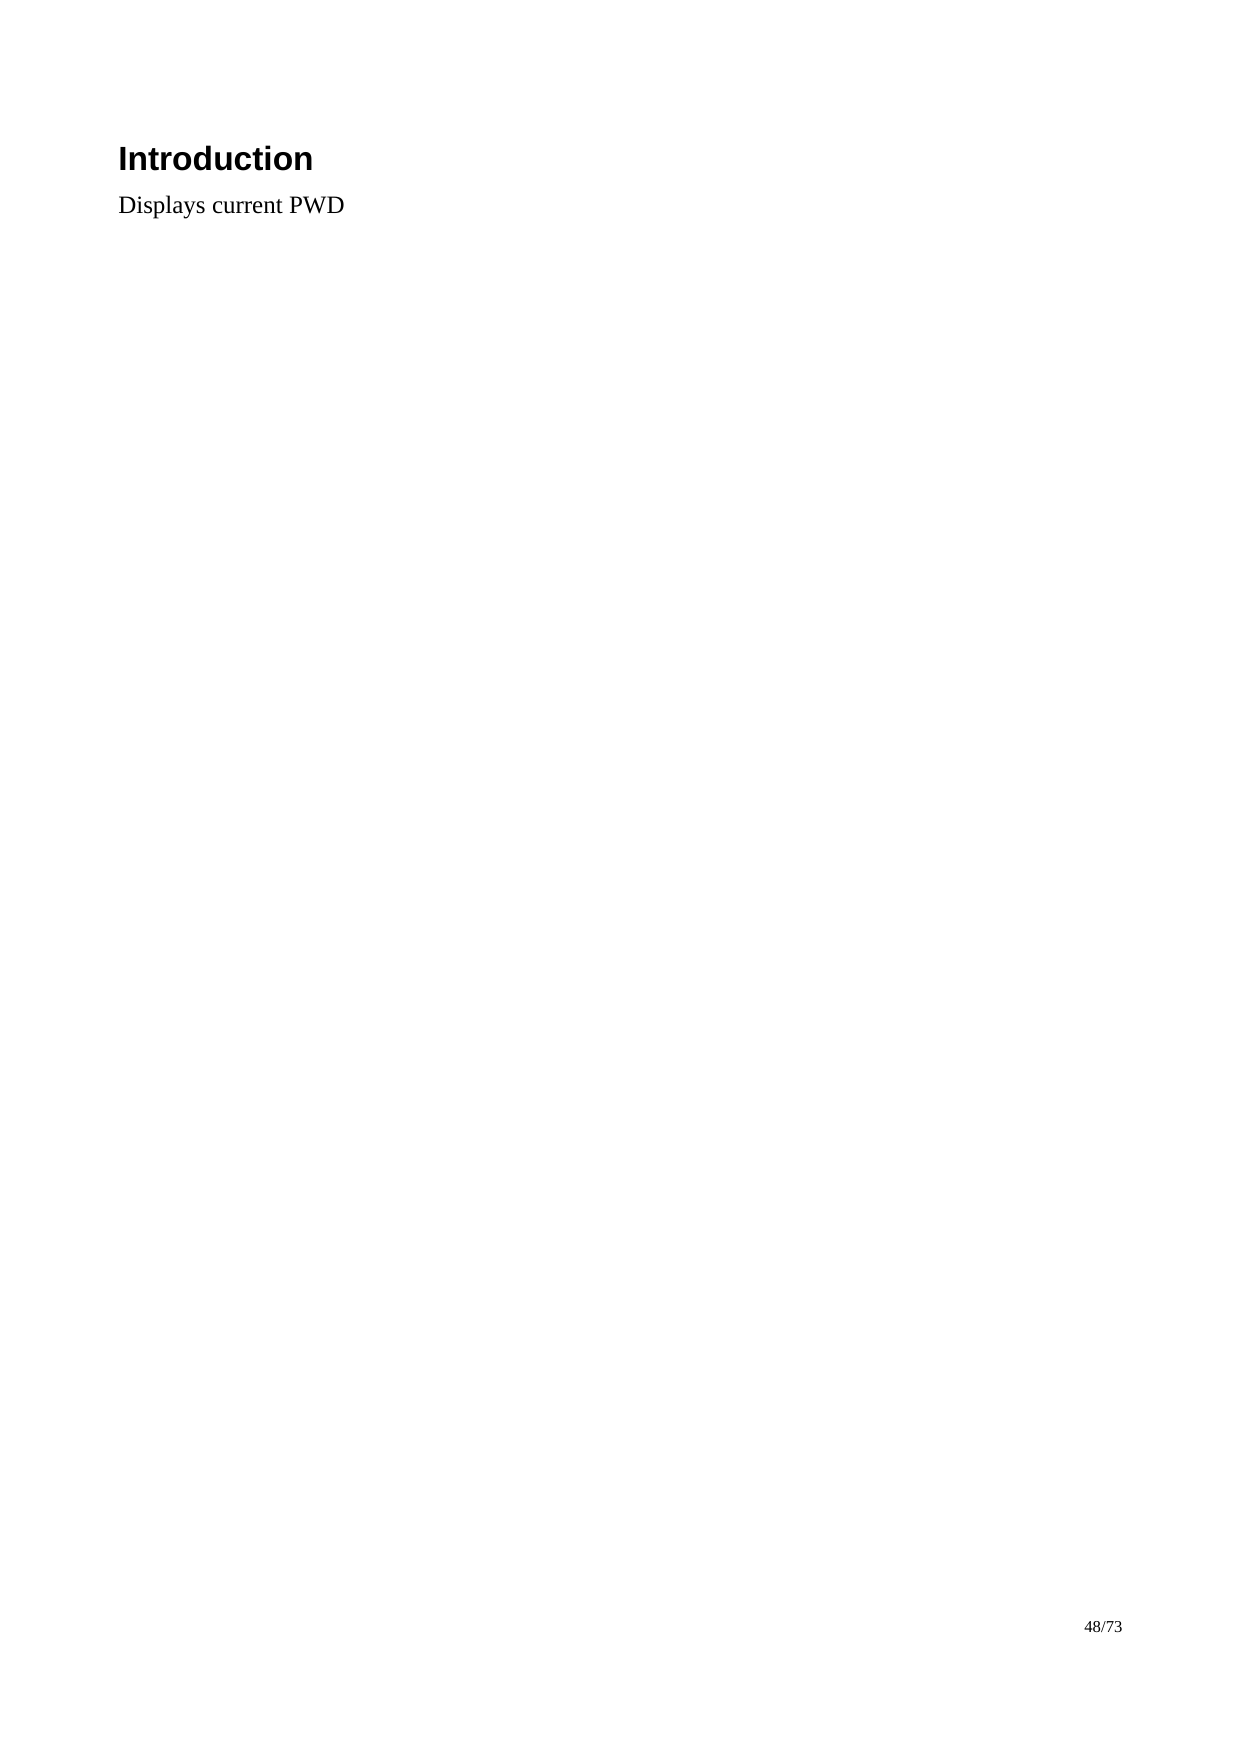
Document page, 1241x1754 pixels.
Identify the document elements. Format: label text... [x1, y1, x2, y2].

subtitle Introduction [118, 139, 1122, 178]
text Displays current PWD [118, 190, 1122, 219]
